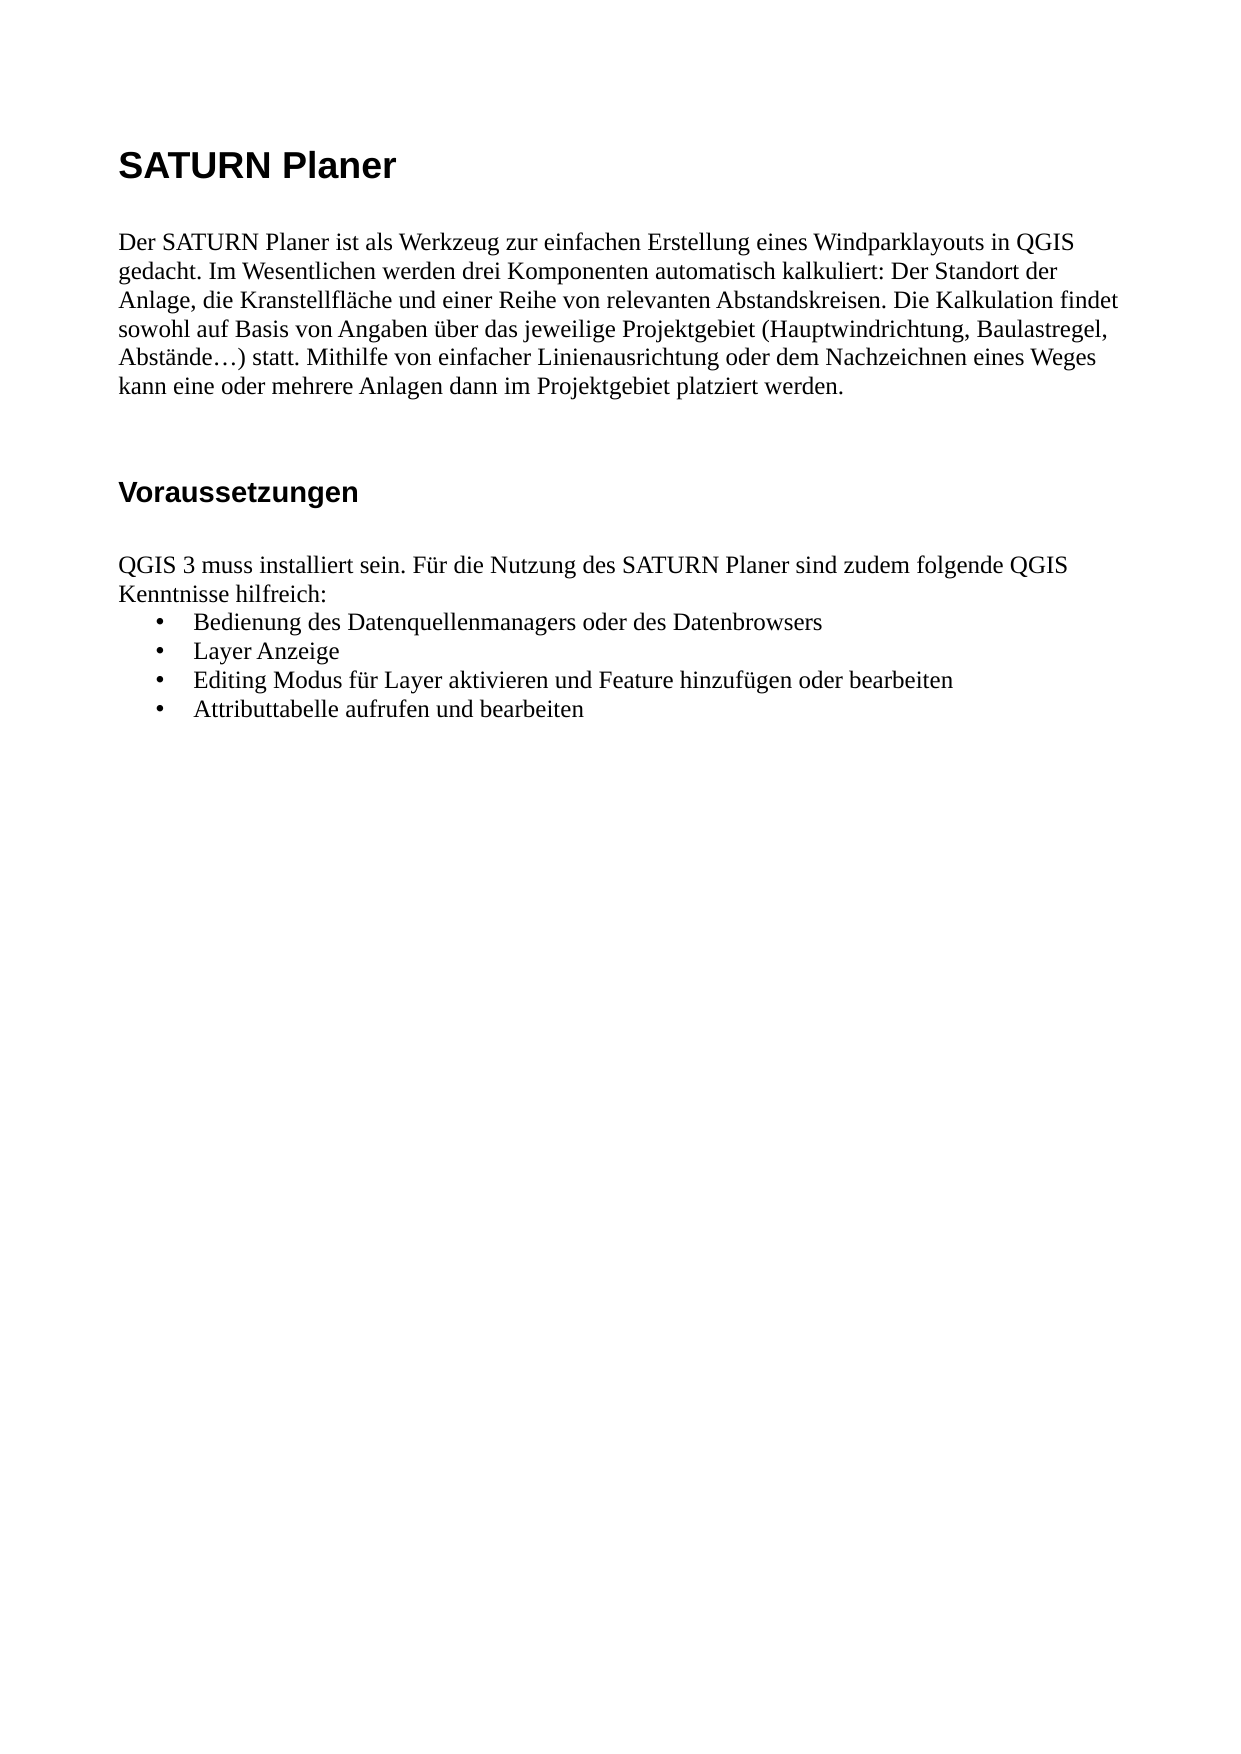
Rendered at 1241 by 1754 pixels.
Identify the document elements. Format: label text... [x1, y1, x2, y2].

list Attributtabelle aufrufen und bearbeiten [156, 694, 1122, 722]
subtitle SATURN Planer [118, 143, 1122, 186]
text QGIS 3 muss installiert sein. Für die Nutzung des SATURN Planer sind zudem folgende QGIS Kenntnisse hilfreich: [118, 521, 1122, 607]
subtitle Voraussetzungen [118, 475, 1122, 509]
list Bedienung des Datenquellenmanagers oder des Datenbrowsers [156, 607, 1122, 636]
list Editing Modus für Layer aktivieren und Feature hinzufügen oder bearbeiten [156, 665, 1122, 694]
list Layer Anzeige [156, 636, 1122, 665]
text Der SATURN Planer ist als Werkzeug zur einfachen Erstellung eines Windparklayouts in QGIS gedacht. Im Wesentlichen werden drei Komponenten automatisch kalkuliert: Der Standort der Anlage, die Kranstellfläche und einer Reihe von relevanten Abstandskreisen. Die Kalkulation findet sowohl auf Basis von Angaben über das jeweilige Projektgebiet (Hauptwindrichtung, Baulastregel, Abstände…) statt. Mithilfe von einfacher Linienausrichtung oder dem Nachzeichnen eines Weges kann eine oder mehrere Anlagen dann im Projektgebiet platziert werden. [118, 227, 1122, 400]
